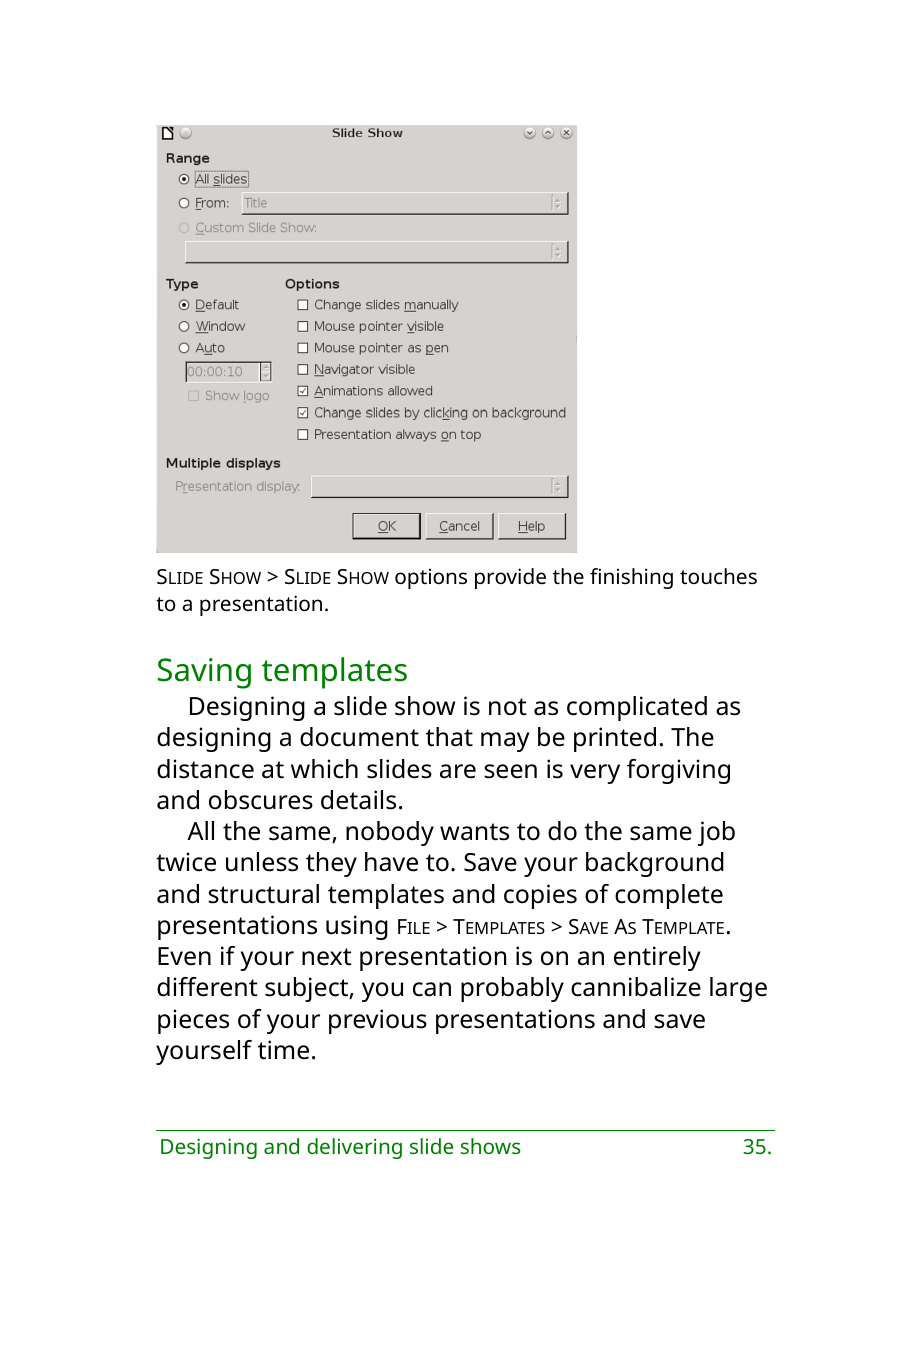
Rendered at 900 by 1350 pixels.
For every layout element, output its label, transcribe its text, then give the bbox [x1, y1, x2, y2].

text All the same, nobody wants to do the same job twice unless they have to. Save your background and structural templates and copies of complete presentations using File > Templates > Save As Template. Even if your next presentation is on an entirely different subject, you can probably cannibalize large pieces of your previous presentations and save yourself time. [156, 816, 775, 1066]
picture [156, 125, 578, 553]
subtitle Saving templates [156, 648, 775, 691]
table_header [156, 125, 775, 554]
table_cell Slide Show > Slide Show options provide the finishing touches to a presentation. [156, 555, 775, 617]
text Designing a slide show is not as complicated as designing a document that may be printed. The distance at which slides are seen is very forgiving and obscures details. [156, 691, 775, 816]
